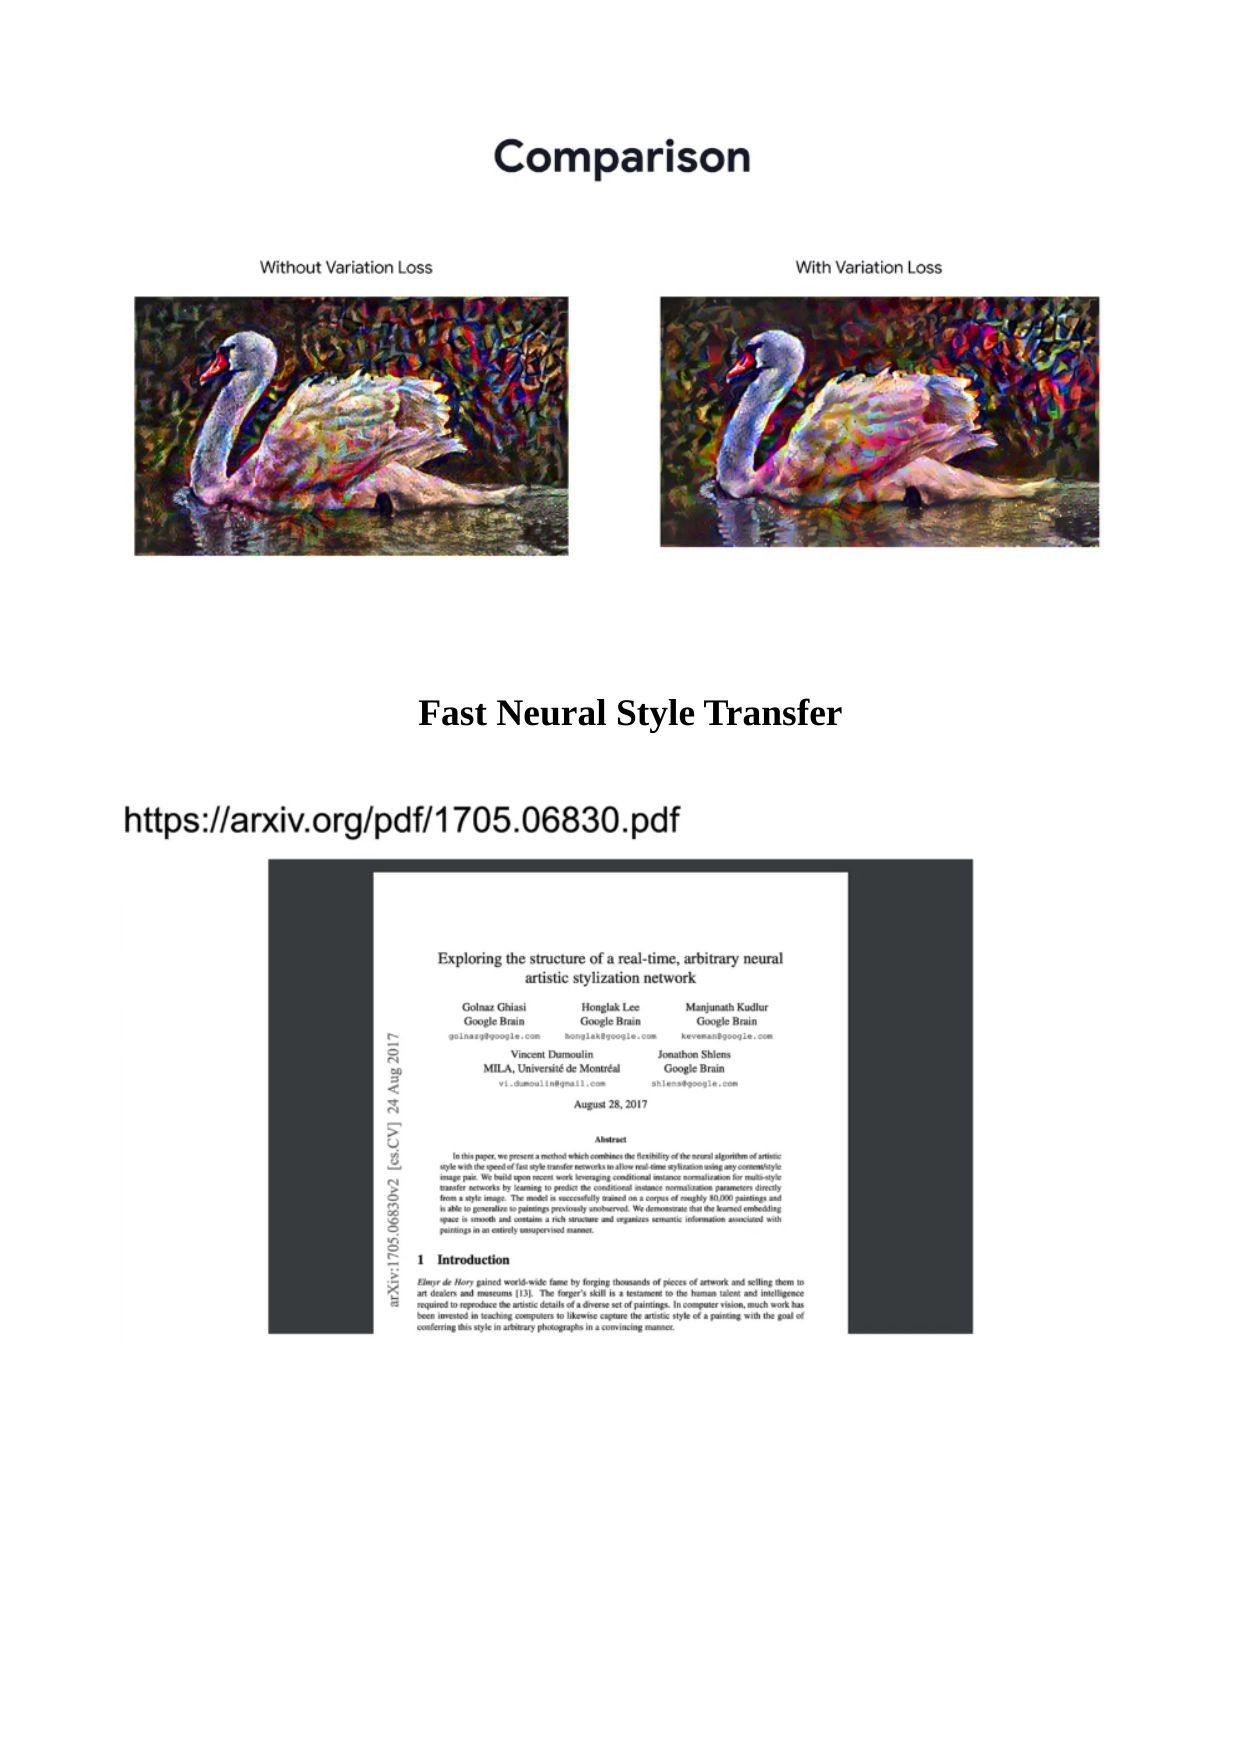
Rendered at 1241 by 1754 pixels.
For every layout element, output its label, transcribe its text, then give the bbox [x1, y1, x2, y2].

picture [118, 118, 1123, 566]
picture [118, 793, 1123, 1344]
subtitle Fast Neural Style Transfer [118, 690, 1122, 733]
